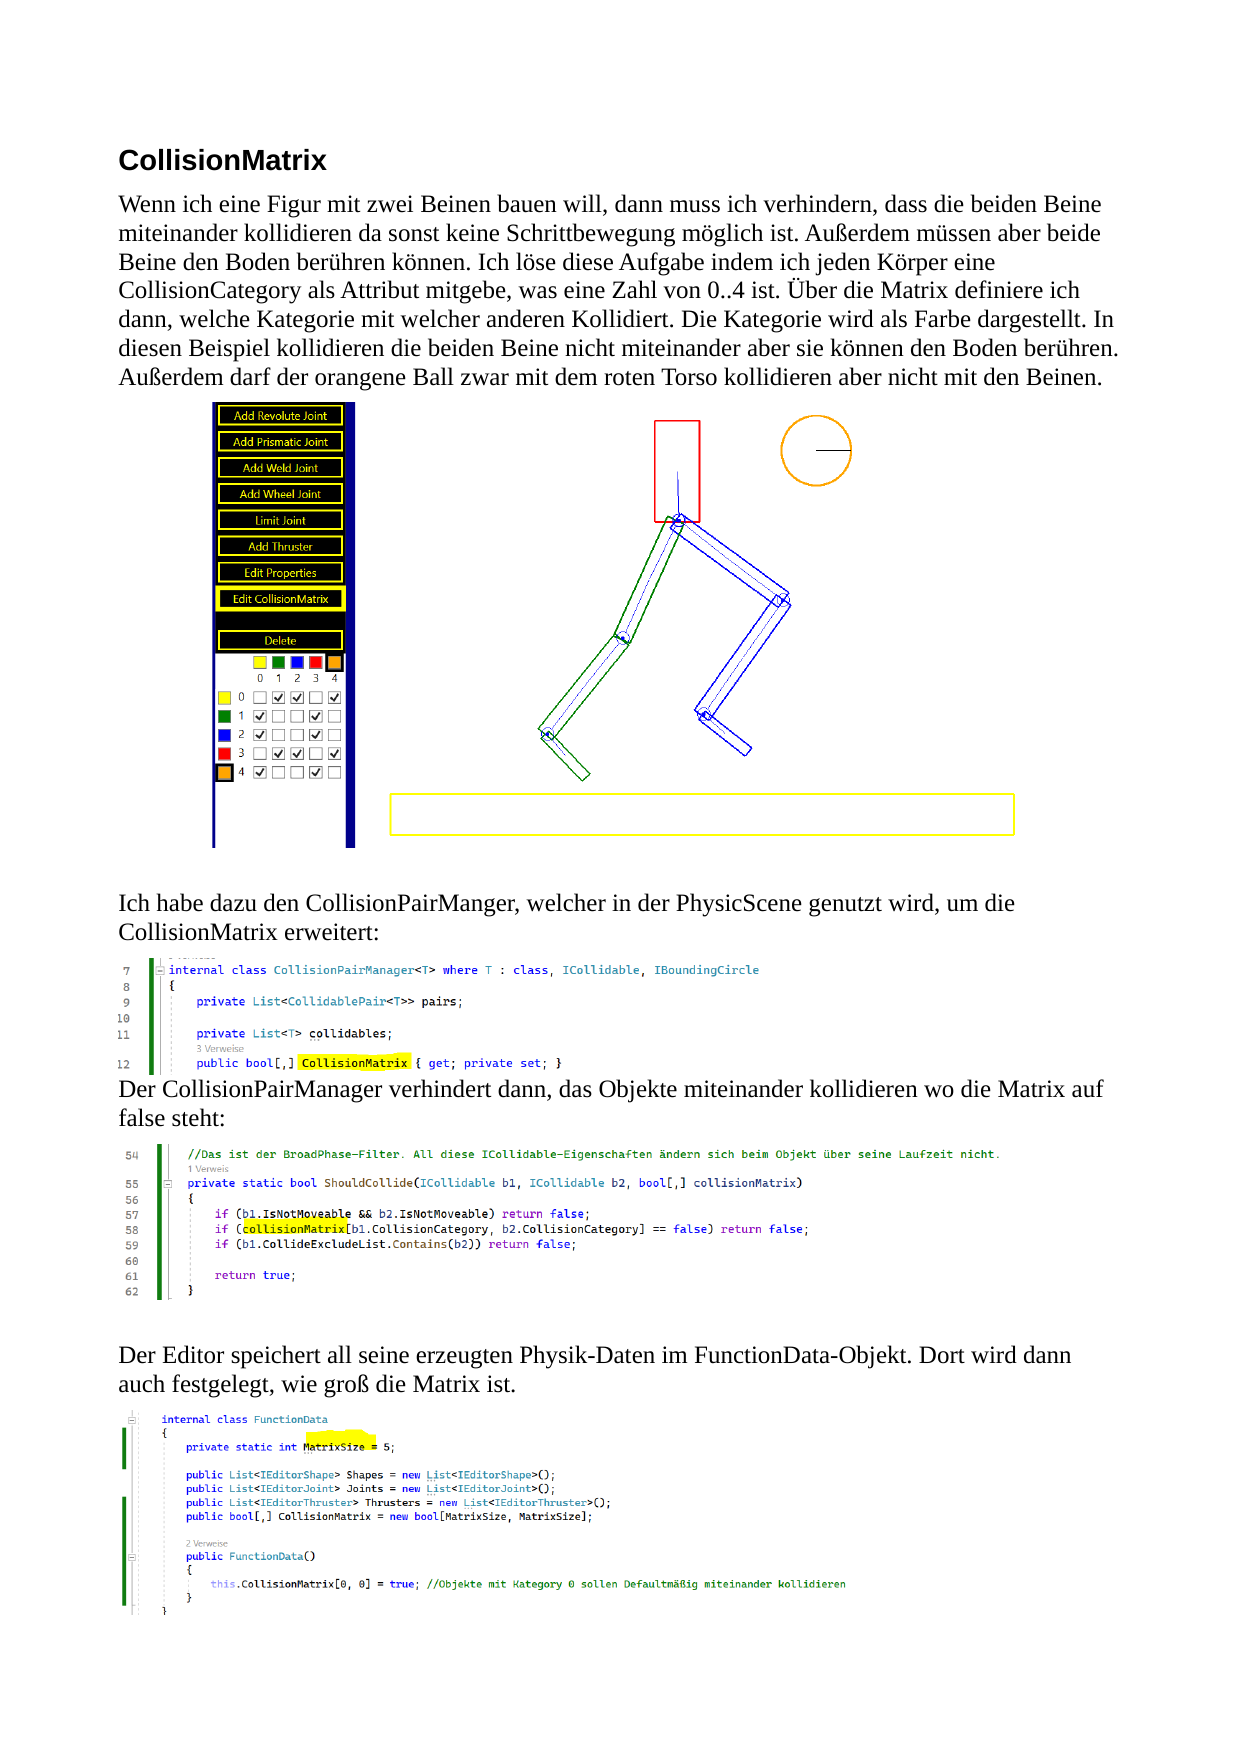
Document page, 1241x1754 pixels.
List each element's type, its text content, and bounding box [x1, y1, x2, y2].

picture [118, 958, 782, 1075]
picture [118, 1144, 1014, 1300]
picture [212, 402, 1028, 848]
subtitle CollisionMatrix [118, 143, 1122, 177]
text Ich habe dazu den CollisionPairManger, welcher in der PhysicScene genutzt wird, um die CollisionMatrix erweitert: [118, 888, 1122, 946]
text Der Editor speichert all seine erzeugten Physik-Daten im FunctionData-Objekt. Dort wird dann auch festgelegt, wie groß die Matrix ist. [118, 1341, 1122, 1398]
picture [118, 1410, 882, 1615]
text Der CollisionPairManager verhindert dann, das Objekte miteinander kollidieren wo die Matrix auf false steht: [118, 958, 1122, 1132]
text Wenn ich eine Figur mit zwei Beinen bauen will, dann muss ich verhindern, dass die beiden Beine miteinander kollidieren da sonst keine Schrittbewegung möglich ist. Außerdem müssen aber beide Beine den Boden berühren können. Ich löse diese Aufgabe indem ich jeden Körper eine CollisionCategory als Attribut mitgebe, was eine Zahl von 0..4 ist. Über die Matrix definiere ich dann, welche Kategorie mit welcher anderen Kollidiert. Die Kategorie wird als Farbe dargestellt. In diesen Beispiel kollidieren die beiden Beine nicht miteinander aber sie können den Boden berühren. Außerdem darf der orangene Ball zwar mit dem roten Torso kollidieren aber nicht mit den Beinen. [118, 189, 1122, 390]
